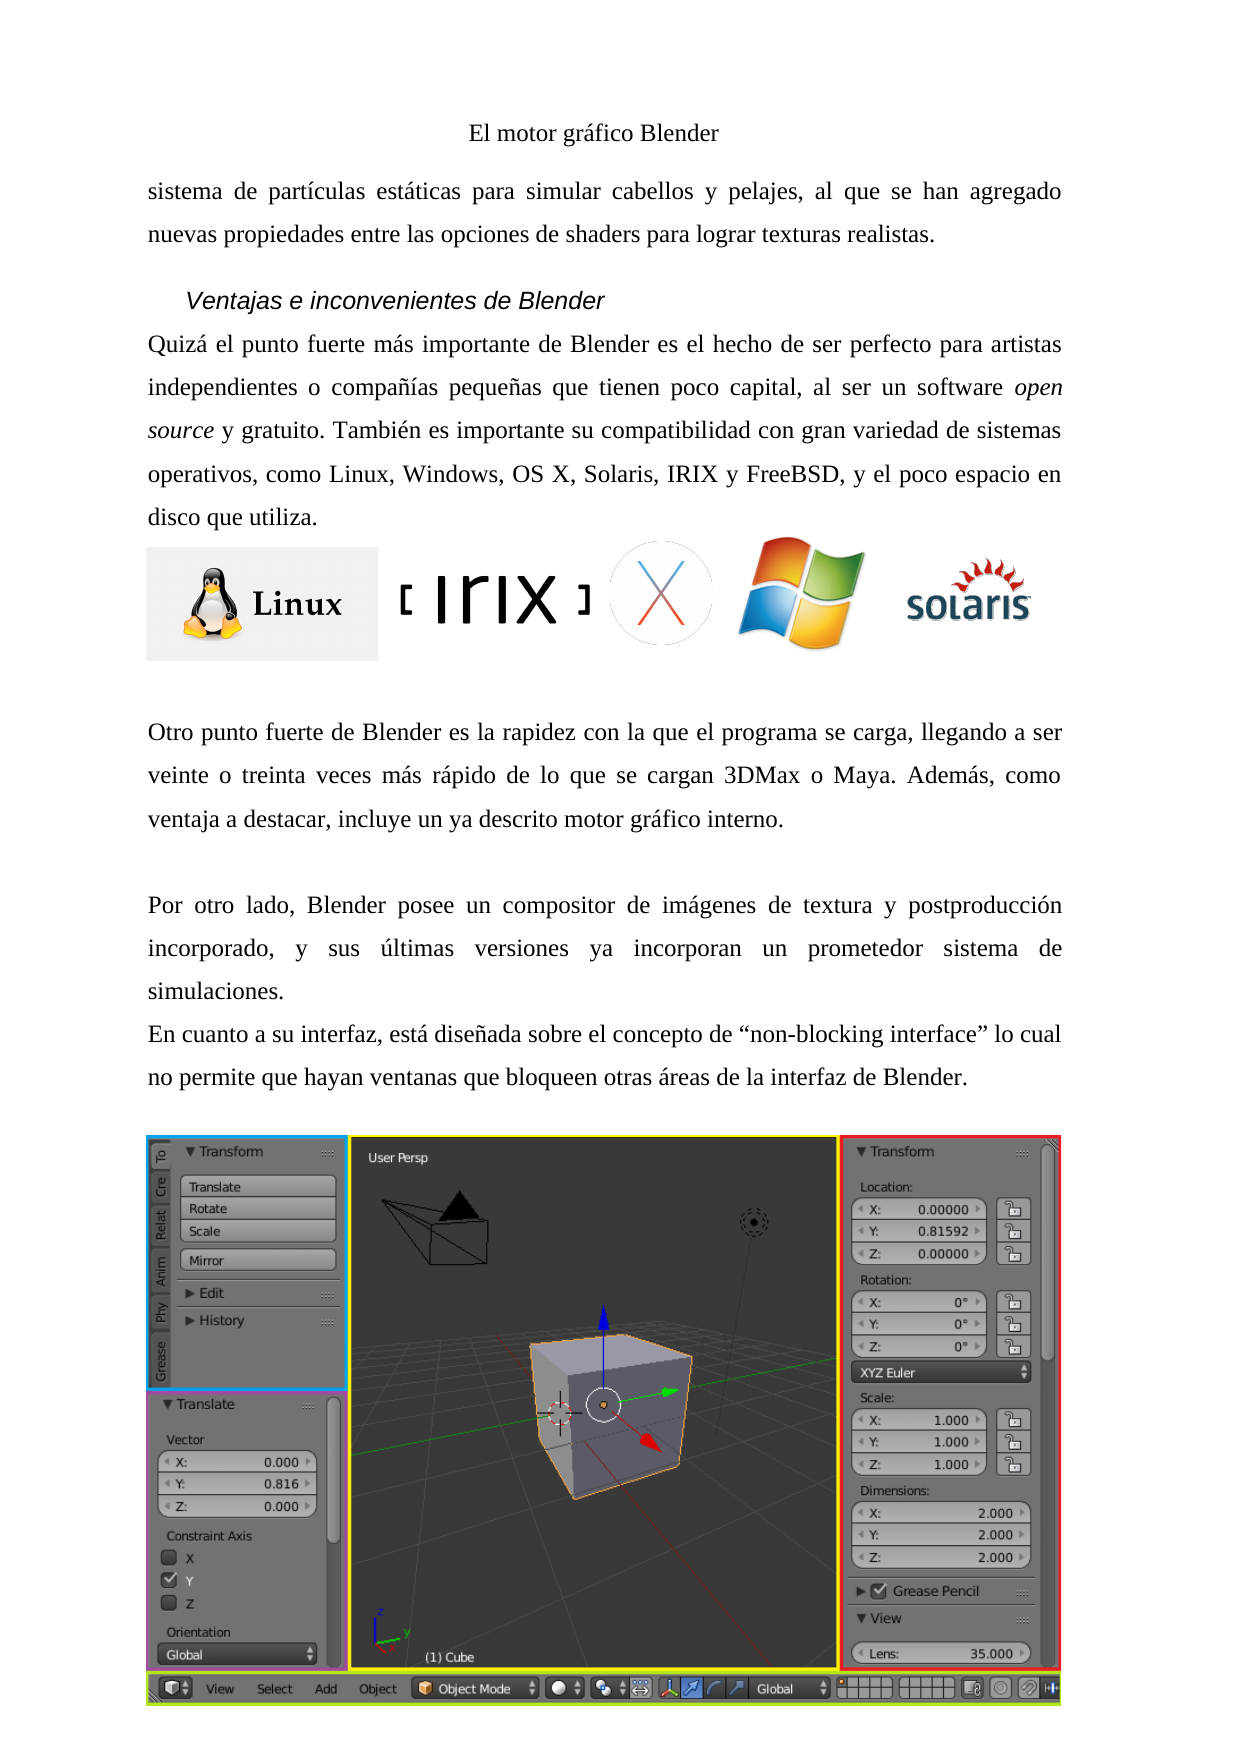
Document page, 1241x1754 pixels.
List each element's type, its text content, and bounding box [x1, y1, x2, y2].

picture [737, 536, 868, 653]
picture [897, 553, 1041, 629]
text sistema de partículas estáticas para simular cabellos y pelajes, al que se han agregado nuevas propiedades entre las opciones de shaders para lograr texturas realistas. [148, 176, 1063, 248]
text Otro punto fuerte de Blender es la rapidez con la que el programa se carga, llegando a ser veinte o treinta veces más rápido de lo que se cargan 3DMax o Maya. Además, como ventaja a destacar, incluye un ya descrito motor gráfico interno. [148, 717, 1063, 832]
text Por otro lado, Blender posee un compositor de imágenes de textura y postproducción incorporado, y sus últimas versiones ya incorporan un prometedor sistema de simulaciones. [148, 890, 1063, 1005]
picture [609, 541, 713, 645]
picture [146, 1135, 1062, 1706]
text Quizá el punto fuerte más importante de Blender es el hecho de ser perfecto para artistas independientes o compañías pequeñas que tienen poco capital, al ser un software open source y gratuito. También es importante su compatibilidad con gran variedad de sistemas operativos, como Linux, Windows, OS X, Solaris, IRIX y FreeBSD, y el poco espacio en disco que utiliza. [148, 329, 1063, 531]
subtitle Ventajas e inconvenientes de Blender [148, 286, 1063, 315]
picture [393, 566, 598, 627]
text En cuanto a su interfaz, está diseñada sobre el concepto de “non-blocking interface” lo cual no permite que hayan ventanas que bloqueen otras áreas de la interfaz de Blender. [148, 1019, 1063, 1091]
picture [145, 547, 379, 661]
picture [149, 1139, 344, 1387]
